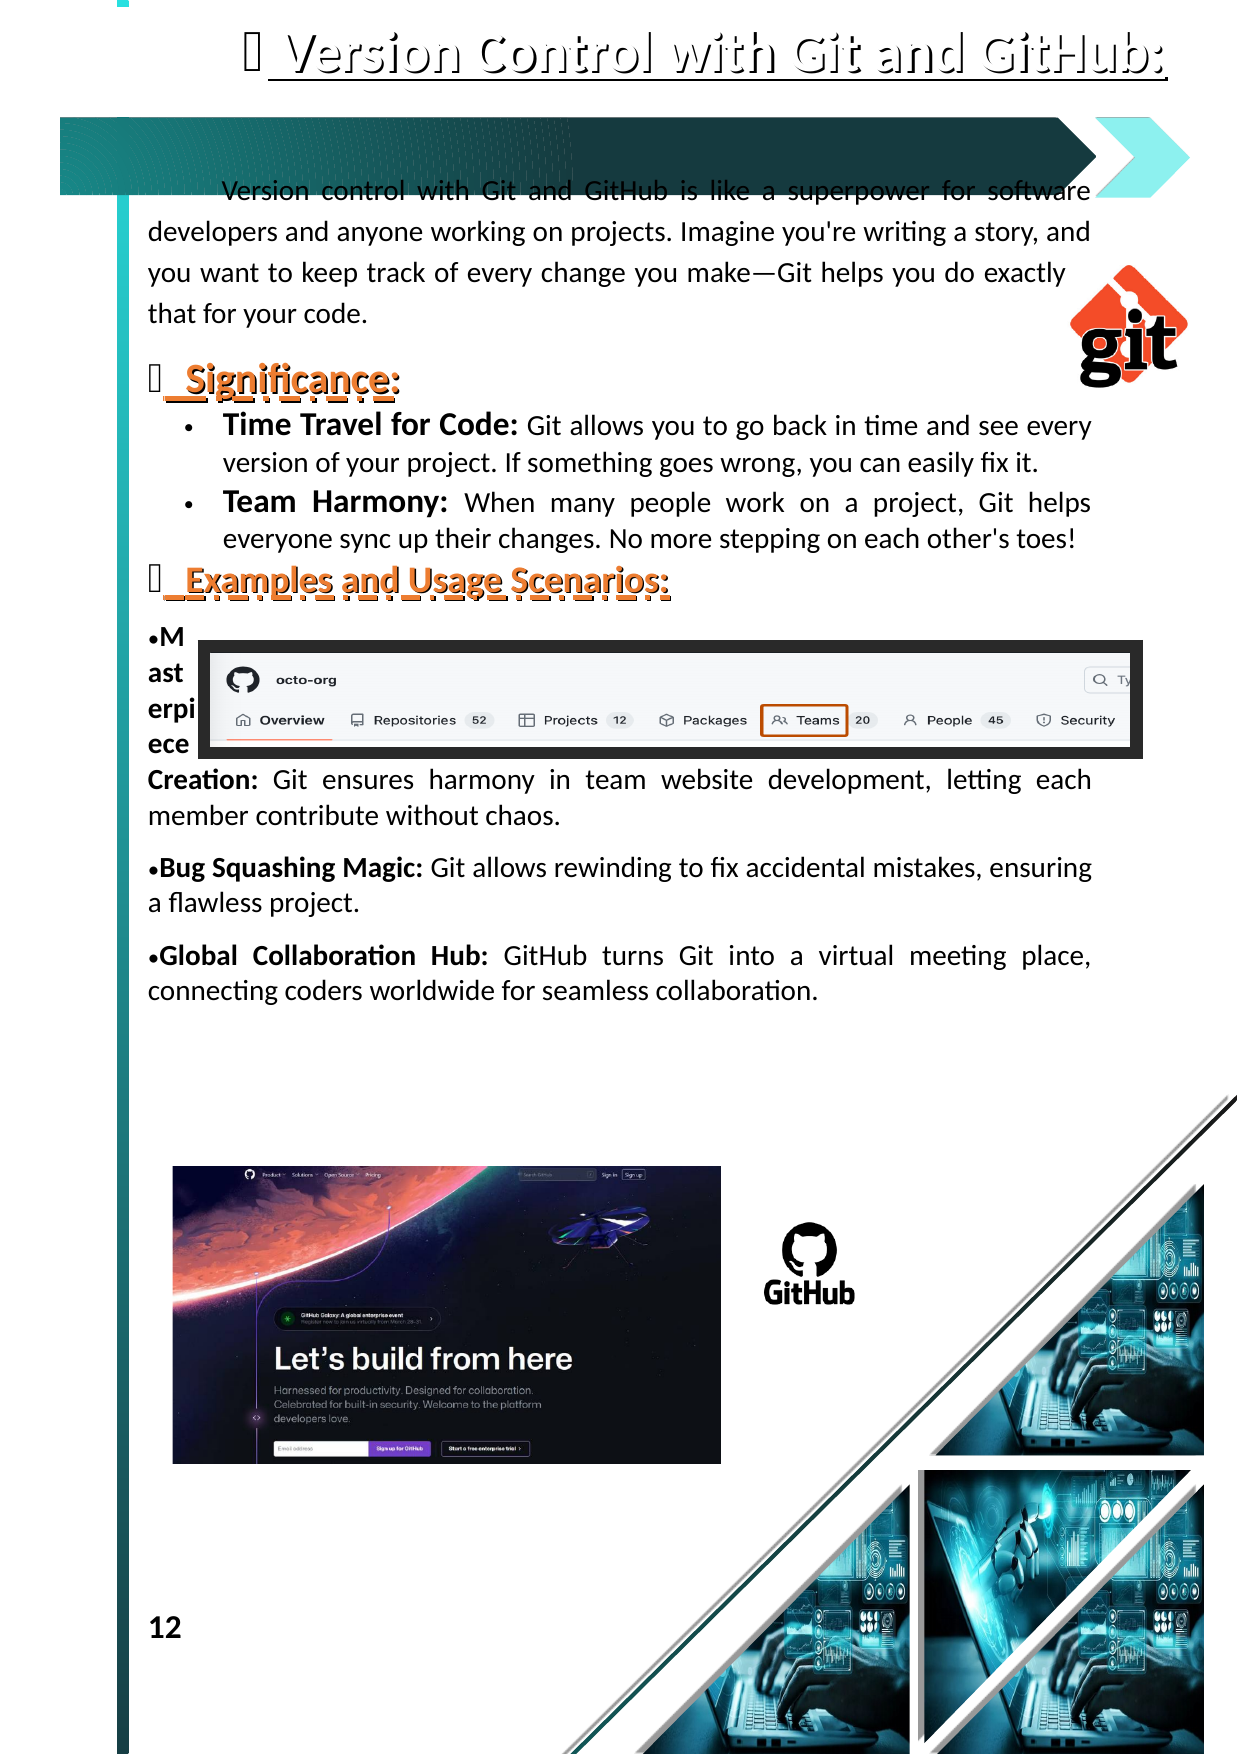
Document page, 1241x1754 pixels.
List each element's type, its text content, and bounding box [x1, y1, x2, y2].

list Version Control with Git and GitHub: [207, 14, 1201, 86]
text •Global Collaboration Hub: GitHub turns Git into a virtual meeting place, connecting coders worldwide for seamless collaboration. [148, 937, 1093, 1008]
text •Masterpiece Creation: Git ensures harmony in team website development, letting each member contribute without chaos. [148, 618, 1093, 832]
text Version control with Git and GitHub is like a superpower for software developers and anyone working on projects. Imagine you're writing a story, and you want to keep track of every change you make—Git helps you do exactly that for your code. [148, 172, 1093, 330]
list Team Harmony: When many people work on a project, Git helps everyone sync up their changes. No more stepping on each other's toes! [185, 479, 1093, 556]
list Examples and Usage Scenarios: [148, 556, 1093, 602]
list Time Travel for Code: Git allows you to go back in time and see every version of your project. If something goes wrong, you can easily fix it. [185, 403, 1093, 479]
text •Bug Squashing Magic: Git allows rewinding to fix accidental mistakes, ensuring a flawless project. [148, 849, 1093, 920]
list Significance: [148, 352, 1093, 403]
